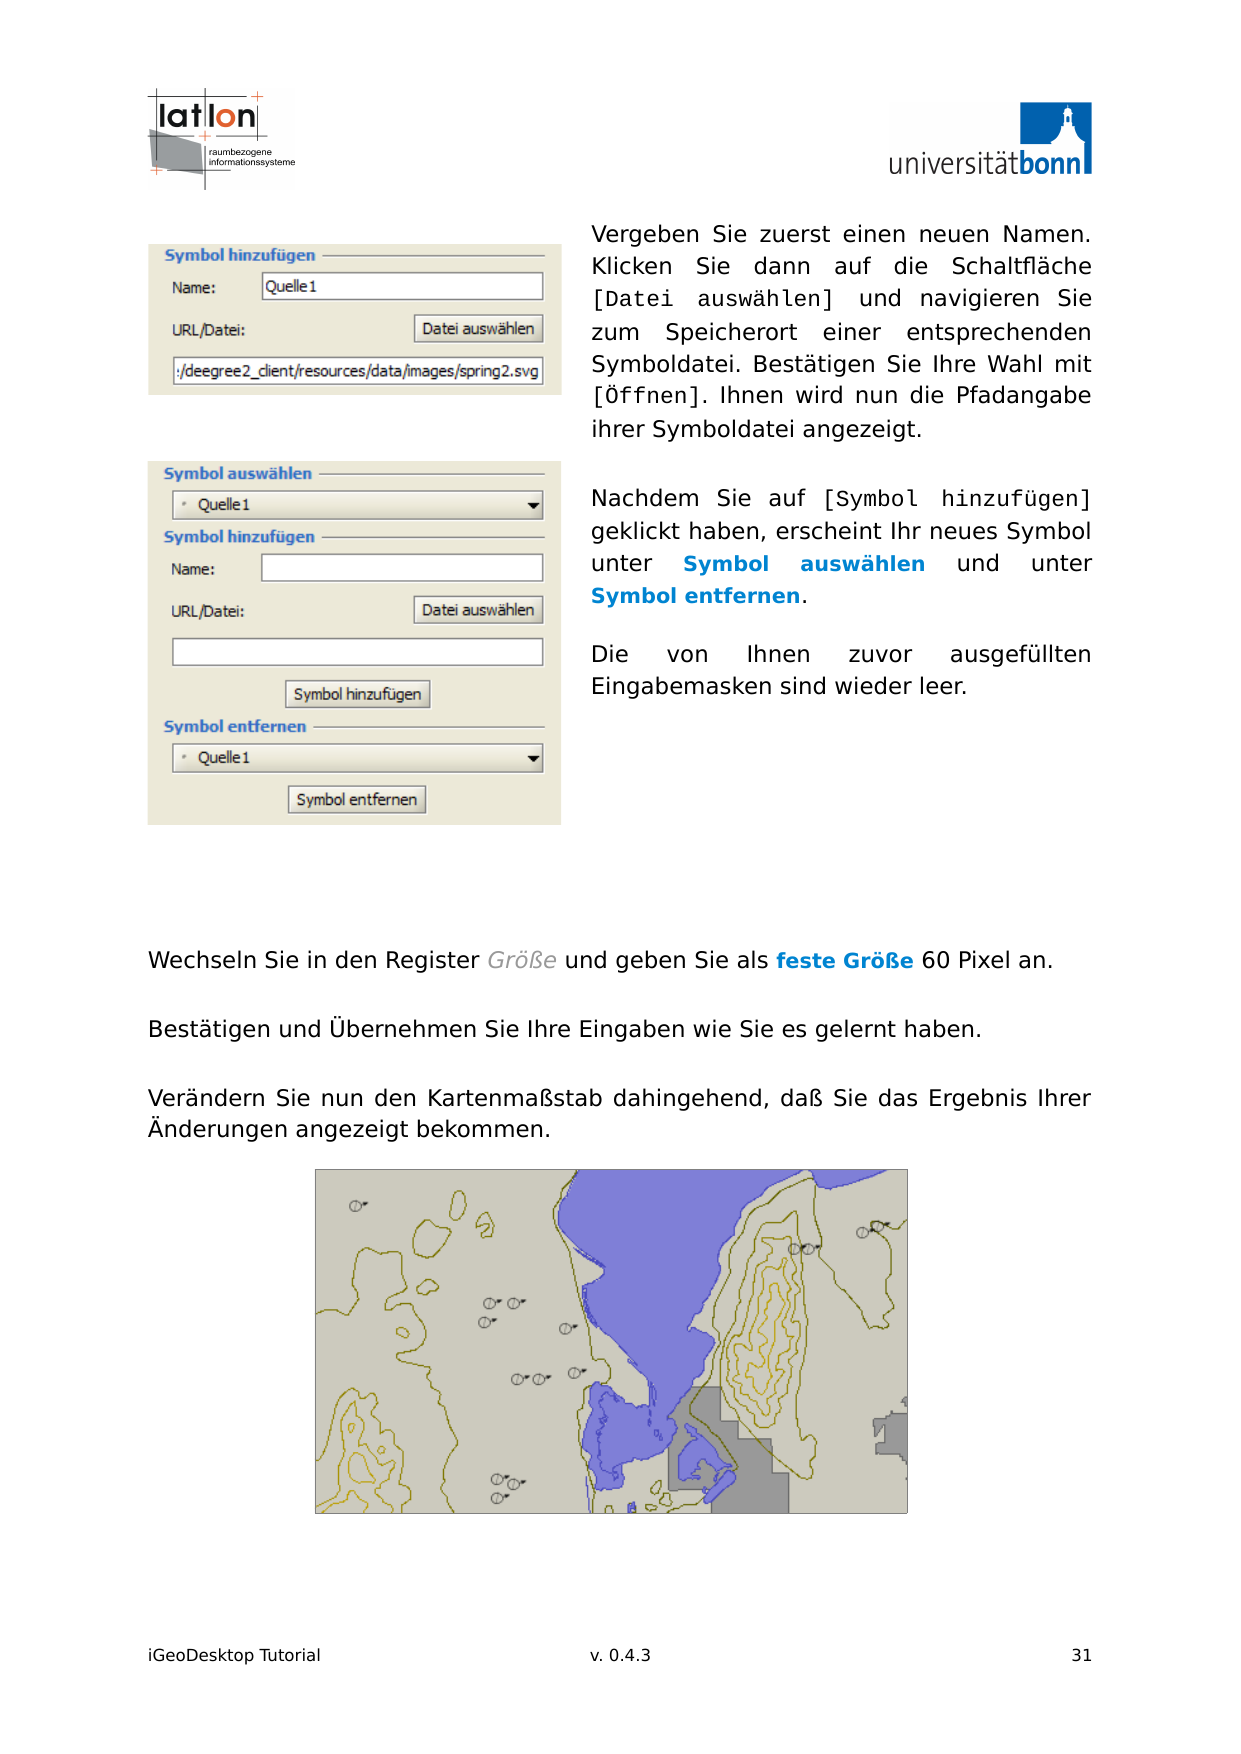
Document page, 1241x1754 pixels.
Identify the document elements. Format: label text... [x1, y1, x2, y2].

text Wechseln Sie in den Register Größe und geben Sie als feste Größe 60 Pixel an. [148, 947, 1092, 974]
text Verändern Sie nun den Kartenmaßstab dahingehend, daß Sie das Ergebnis Ihrer Änderungen angezeigt bekommen. [148, 1085, 1092, 1143]
picture [316, 1170, 907, 1513]
picture [147, 88, 295, 190]
text Vergeben Sie zuerst einen neuen Namen. Klicken Sie dann auf die Schaltfläche [Datei auswählen] und navigieren Sie zum Speicherort einer entsprechenden Symboldatei. Bestätigen Sie Ihre Wahl mit [Öffnen]. Ihnen wird nun die Pfadangabe ihrer Symboldatei angezeigt. [148, 221, 1092, 443]
text Bestätigen und Übernehmen Sie Ihre Eingaben wie Sie es gelernt haben. [148, 1016, 1092, 1043]
picture [147, 461, 562, 825]
picture [889, 102, 1093, 174]
text Nachdem Sie auf [Symbol hinzufügen] geklickt haben, erscheint Ihr neues Symbol unter Symbol auswählen und unter Symbol entfernen. Die von Ihnen zuvor ausgefüllten Eingabemasken sind wieder leer. [562, 485, 1092, 699]
picture [148, 244, 562, 395]
